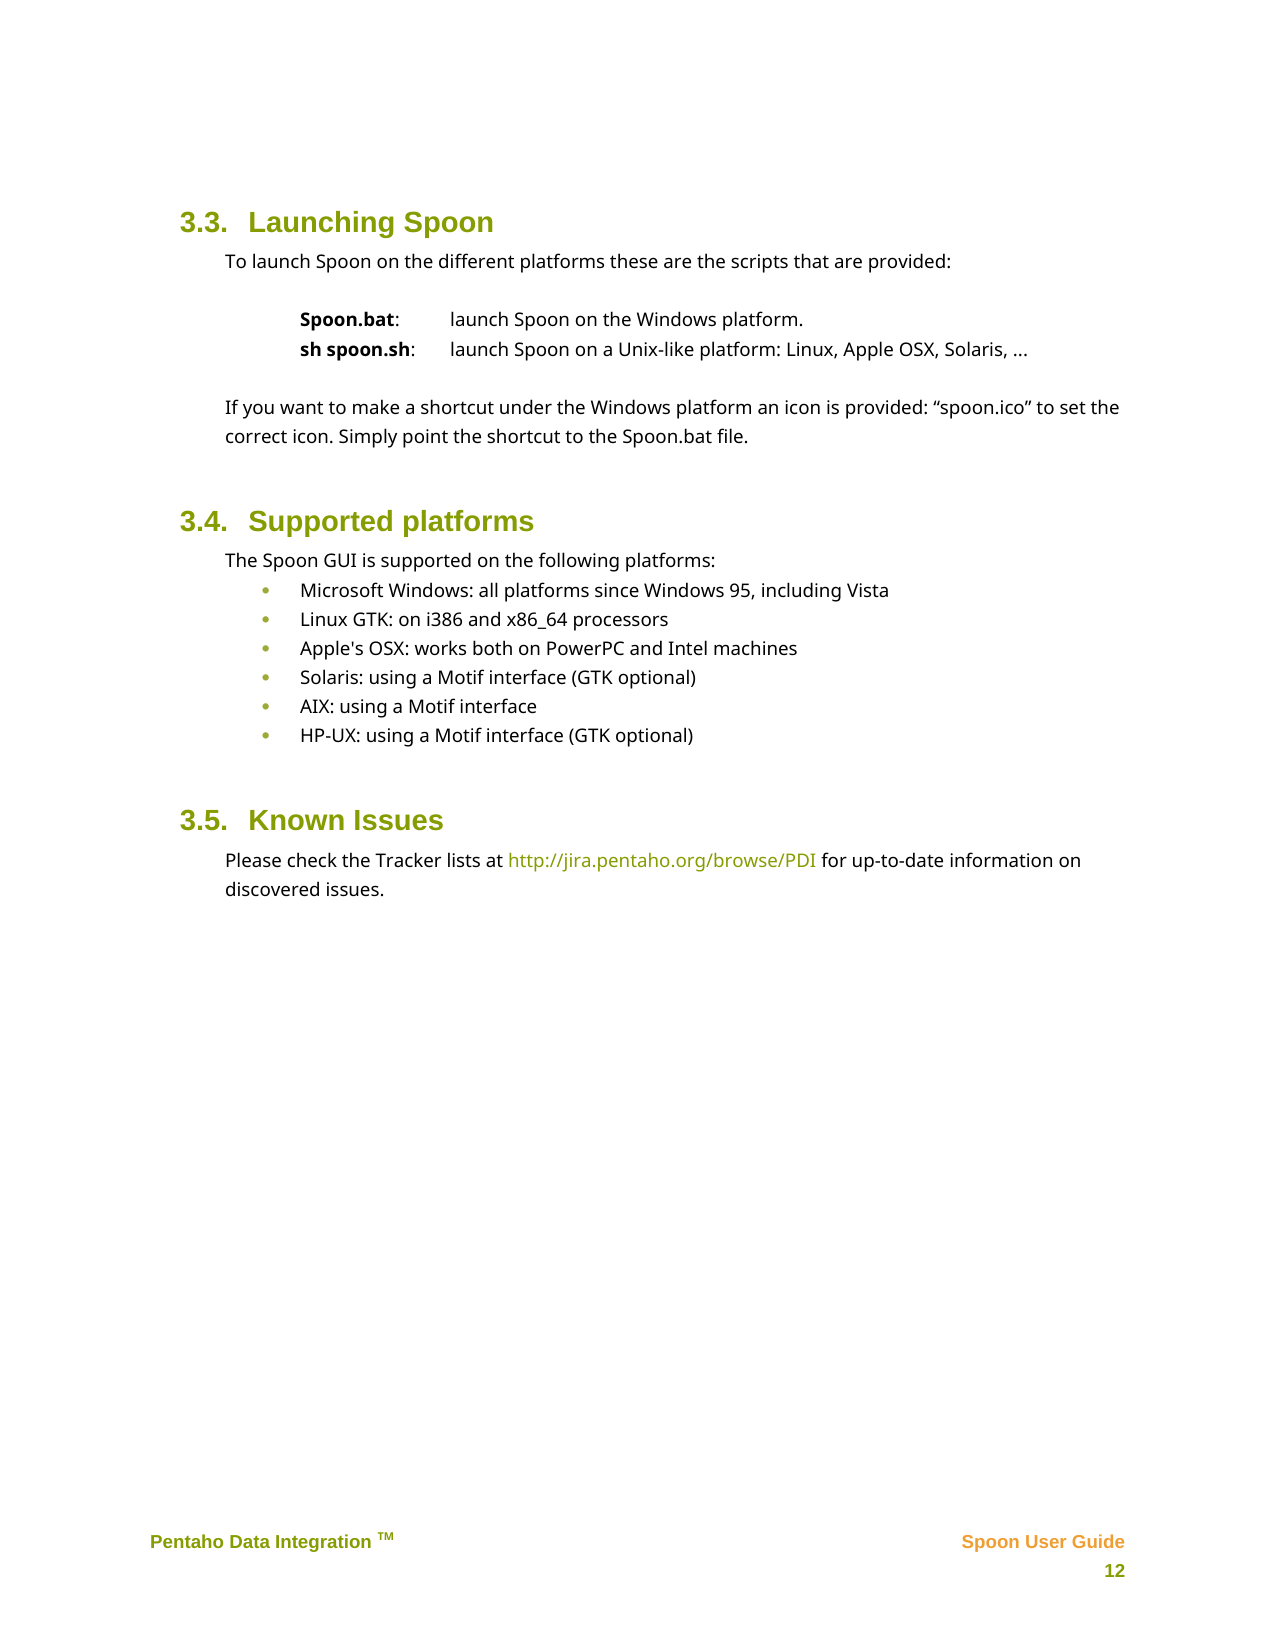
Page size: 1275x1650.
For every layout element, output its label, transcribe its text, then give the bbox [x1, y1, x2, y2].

subtitle Supported platforms [179, 503, 1125, 538]
text Please check the Tracker lists at http://jira.pentaho.org/browse/PDI for up-to-date information on [225, 844, 1125, 873]
list Microsoft Windows: all platforms since Windows 95, including Vista [262, 574, 1125, 603]
list AIX: using a Motif interface [262, 690, 1125, 719]
list HP-UX: using a Motif interface (GTK optional) [262, 719, 1125, 749]
list Apple's OSX: works both on PowerPC and Intel machines [262, 632, 1125, 661]
text sh spoon.sh: launch Spoon on a Unix-like platform: Linux, Apple OSX, Solaris, ... [300, 333, 1125, 362]
subtitle Known Issues [179, 803, 1125, 838]
text The Spoon GUI is supported on the following platforms: [225, 544, 1125, 574]
text If you want to make a shortcut under the Windows platform an icon is provided: “spoon.ico” to set the correct icon. Simply point the shortcut to the Spoon.bat file. [225, 391, 1125, 449]
text Spoon.bat: launch Spoon on the Windows platform. [300, 303, 1125, 333]
list Linux GTK: on i386 and x86_64 processors [262, 603, 1125, 632]
text discovered issues. [225, 873, 1125, 902]
list Solaris: using a Motif interface (GTK optional) [262, 661, 1125, 690]
subtitle Launching Spoon [179, 204, 1125, 239]
text To launch Spoon on the different platforms these are the scripts that are provided: [225, 245, 1125, 274]
